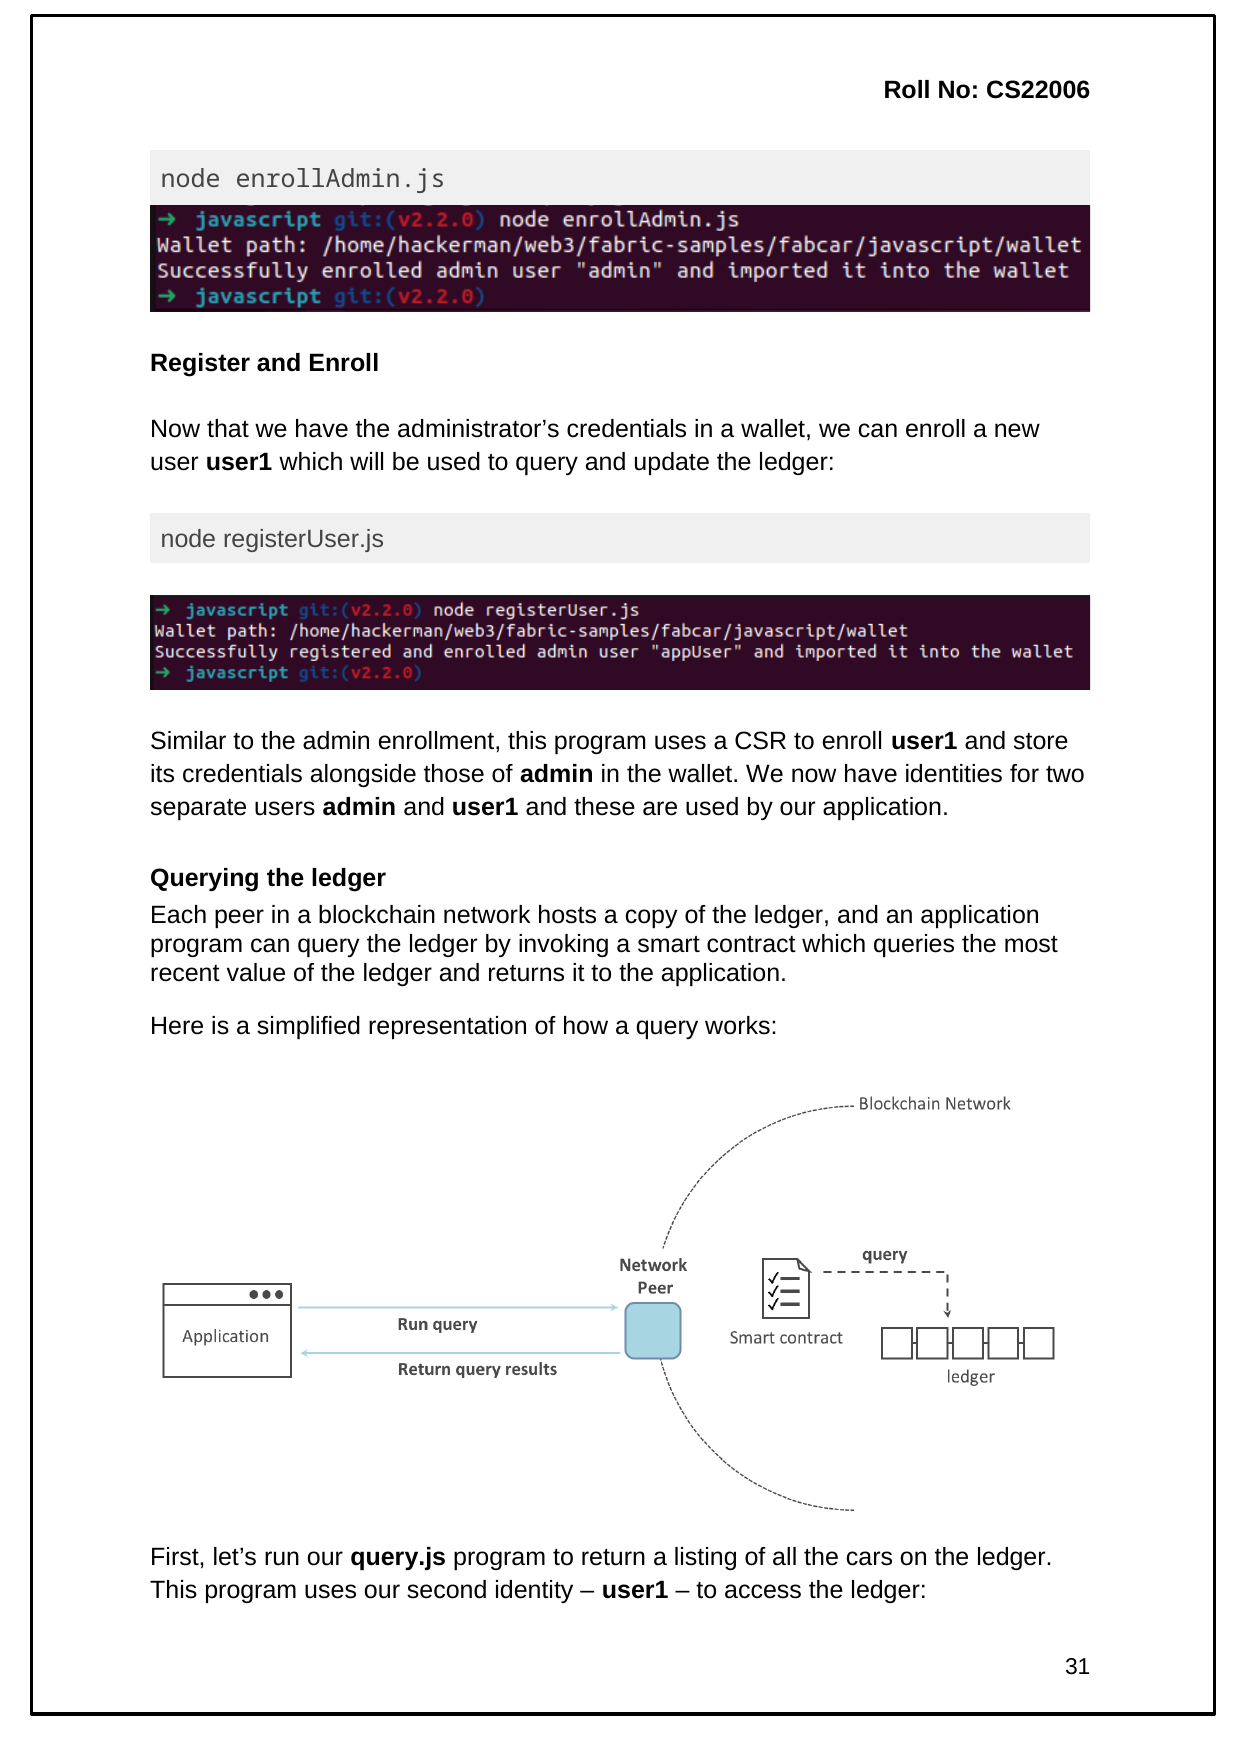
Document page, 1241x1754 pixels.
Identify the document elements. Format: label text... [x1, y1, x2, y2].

picture [150, 1065, 1091, 1538]
text Here is a simplified representation of how a query works: [150, 1011, 1090, 1040]
text Now that we have the administrator’s credentials in a wallet, we can enroll a new user user1 which will be used to query and update the ledger: [150, 414, 1090, 476]
picture [150, 205, 1091, 312]
subtitle Querying the ledger [150, 863, 1090, 892]
text Similar to the admin enrollment, this program uses a CSR to enroll user1 and store its credentials alongside those of admin in the wallet. We now have identities for two separate users admin and user1 and these are used by our application. [150, 726, 1090, 821]
text Each peer in a blockchain network hosts a copy of the ledger, and an application program can query the ledger by invoking a smart contract which queries the most recent value of the ledger and returns it to the application. [150, 900, 1090, 986]
text First, let’s run our query.js program to return a listing of all the cars on the ledger. This program uses our second identity – user1 – to access the ledger: [150, 1542, 1090, 1603]
table_header node enrollAdmin.js [150, 150, 1090, 205]
text Register and Enroll [150, 348, 1090, 377]
picture [150, 595, 1091, 690]
table_header node registerUser.js [150, 513, 1090, 563]
